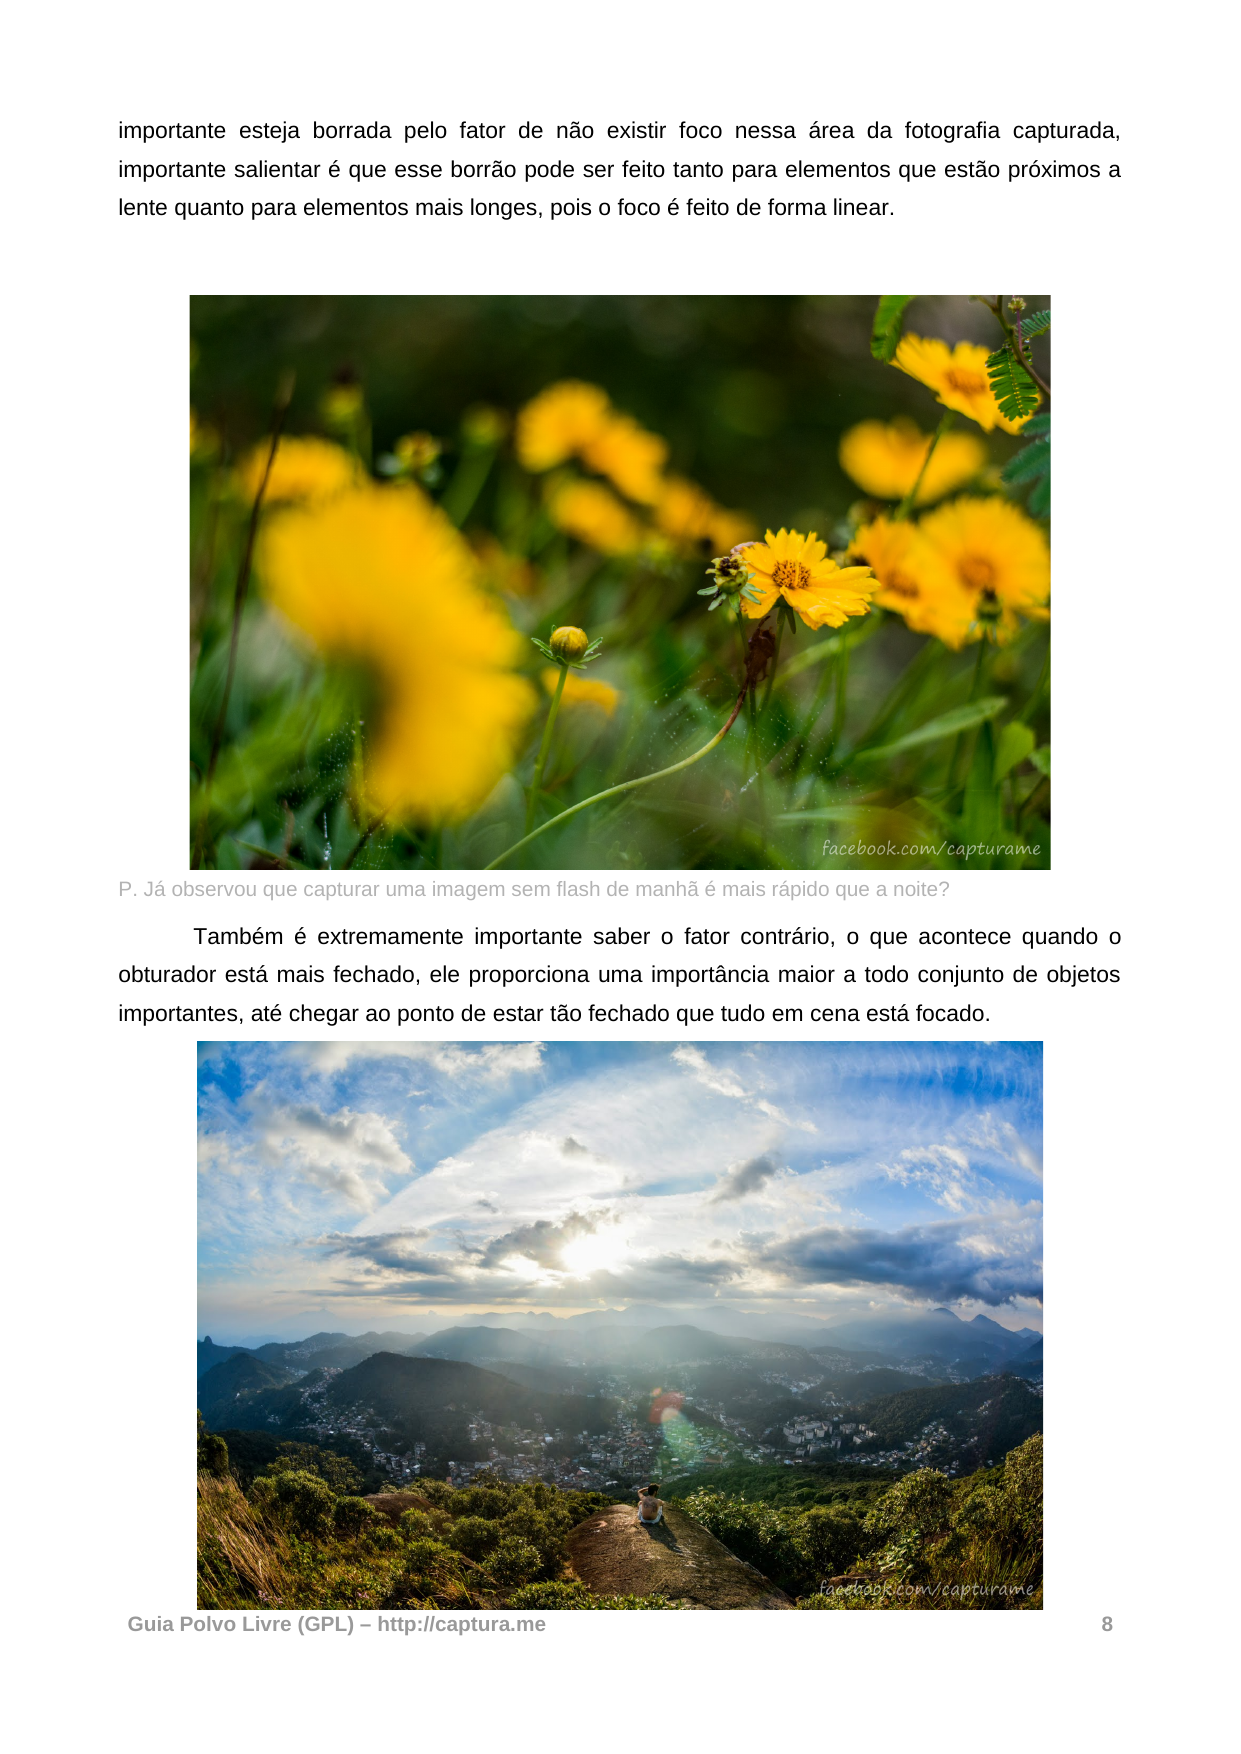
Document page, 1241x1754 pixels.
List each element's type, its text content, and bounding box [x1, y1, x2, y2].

text P. Já observou que capturar uma imagem sem flash de manhã é mais rápido que a noite? [118, 877, 1122, 900]
text importante esteja borrada pelo fator de não existir foco nessa área da fotografia capturada, importante salientar é que esse borrão pode ser feito tanto para elementos que estão próximos a lente quanto para elementos mais longes, pois o foco é feito de forma linear. [118, 118, 1122, 221]
picture [189, 295, 1051, 870]
text Também é extremamente importante saber o fator contrário, o que acontece quando o obturador está mais fechado, ele proporciona uma importância maior a todo conjunto de objetos importantes, até chegar ao ponto de estar tão fechado que tudo em cena está focado. [118, 924, 1122, 1026]
picture [197, 1041, 1044, 1610]
